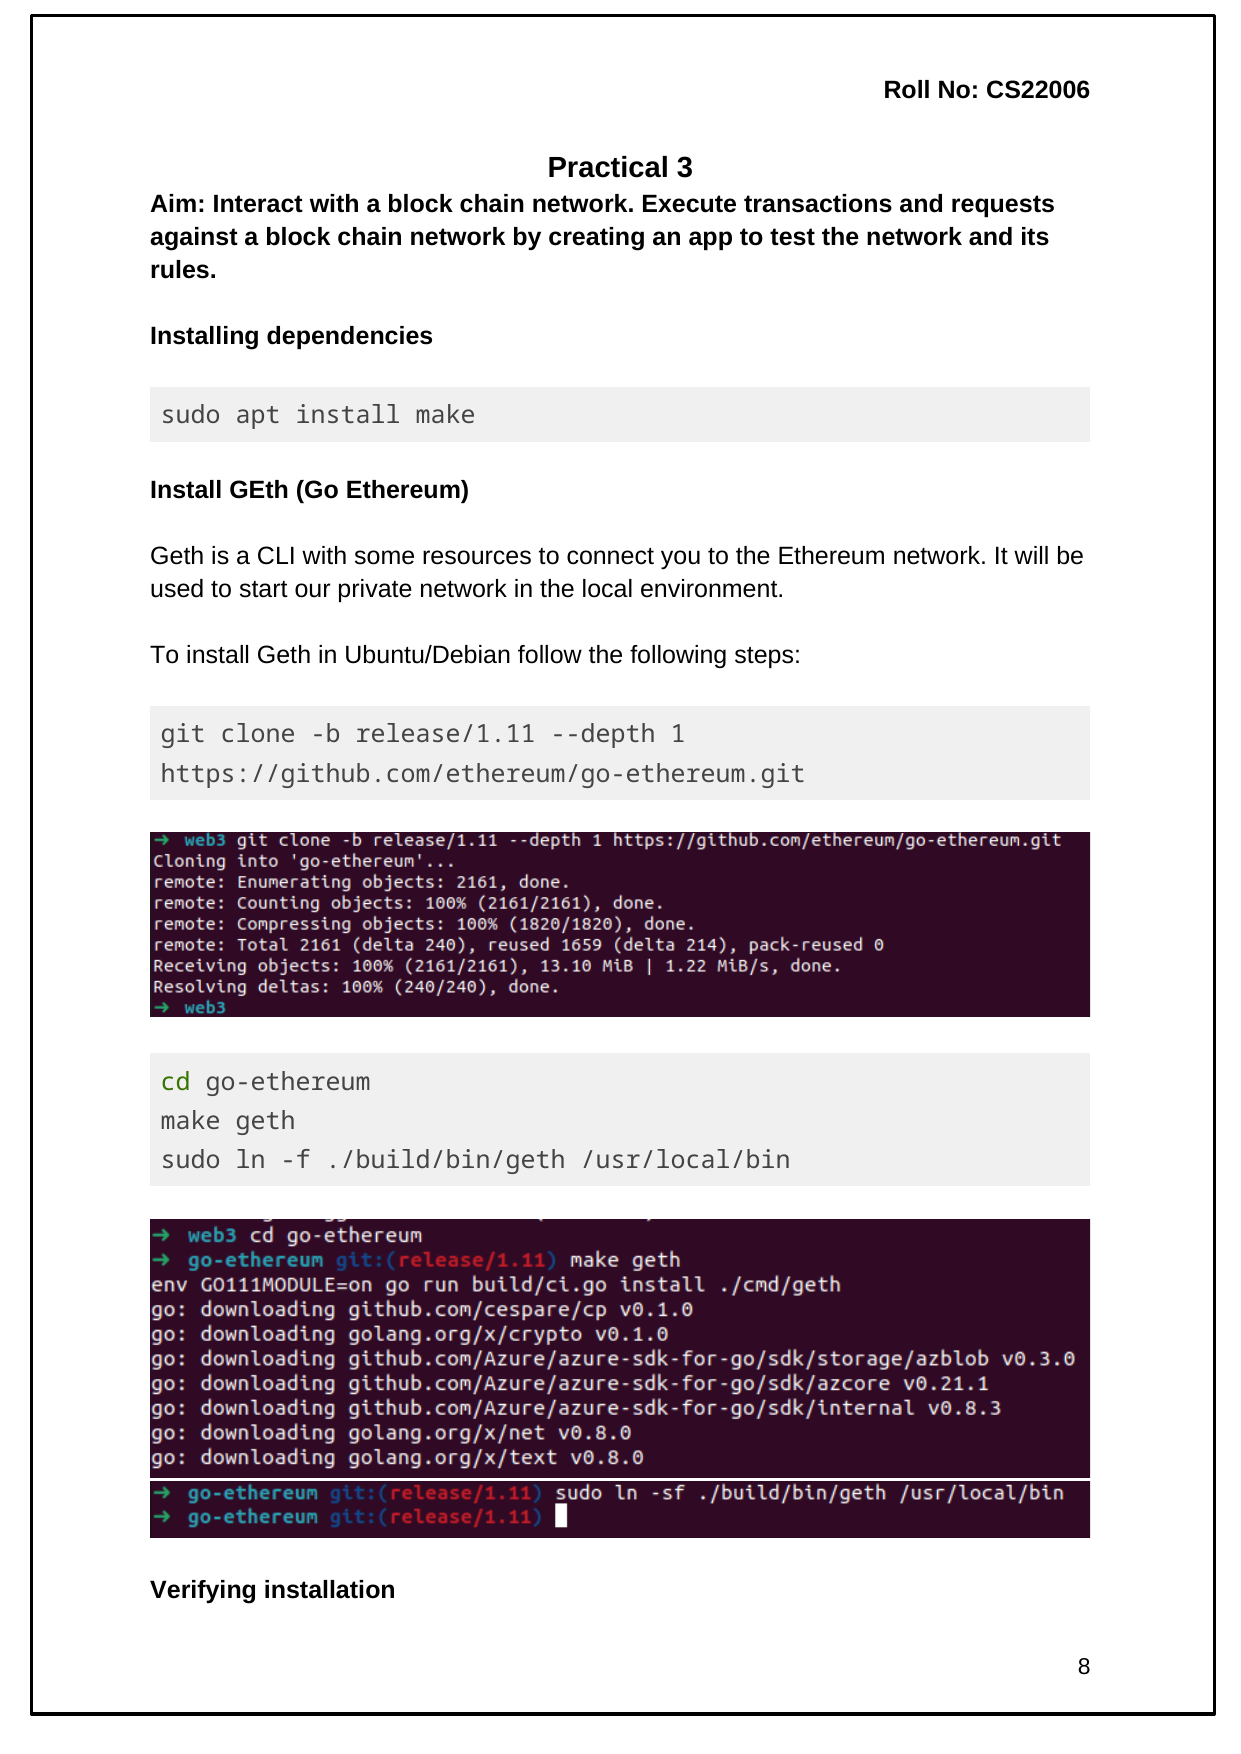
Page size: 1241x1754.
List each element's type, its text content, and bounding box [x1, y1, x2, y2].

picture [150, 1219, 1091, 1478]
picture [150, 1481, 1091, 1538]
text To install Geth in Ubuntu/Debian follow the following steps: [150, 640, 1090, 668]
table_header cd go-ethereum make geth sudo ln -f ./build/bin/geth /usr/local/bin [150, 1053, 1090, 1186]
text Verifying installation [150, 1574, 1090, 1603]
table_header git clone -b release/1.11 --depth 1 https://github.com/ethereum/go-ethereum.git [150, 706, 1090, 800]
text Installing dependencies [150, 321, 1090, 349]
text Aim: Interact with a block chain network. Execute transactions and requests against a block chain network by creating an app to test the network and its rules. [150, 188, 1090, 283]
text Install GEth (Go Ethereum) [150, 474, 1090, 503]
text Geth is a CLI with some resources to connect you to the Ethereum network. It will be used to start our private network in the local environment. [150, 541, 1090, 602]
picture [150, 832, 1091, 1017]
table_header sudo apt install make [150, 387, 1090, 442]
text Practical 3 [150, 150, 1090, 183]
